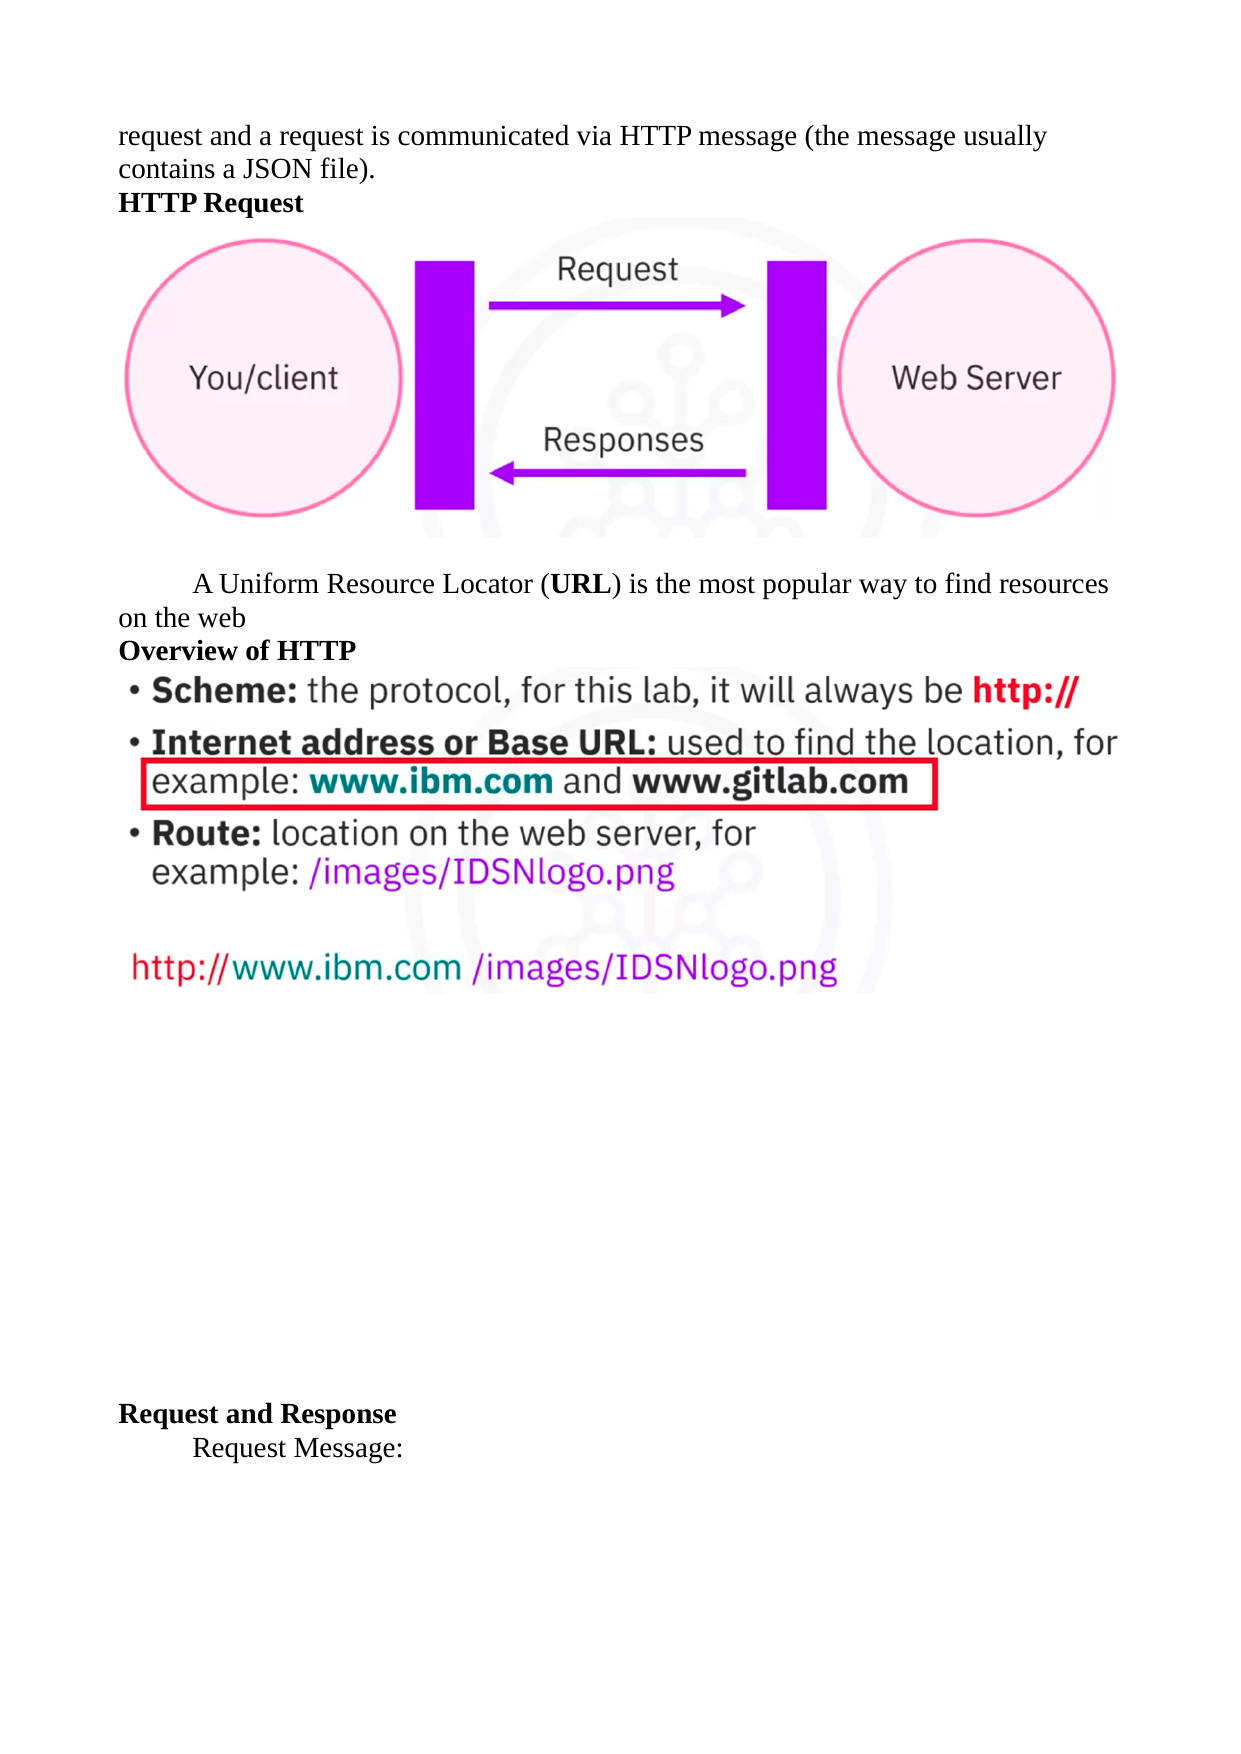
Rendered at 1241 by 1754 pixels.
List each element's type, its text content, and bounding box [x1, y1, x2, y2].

text HTTP Request [118, 185, 1122, 218]
text Request and Response [118, 1396, 1122, 1430]
text Overview of HTTP [118, 633, 1122, 667]
text request and a request is communicated via HTTP message (the message usually contains a JSON file). [118, 118, 1122, 185]
picture [118, 218, 1123, 538]
picture [118, 667, 1123, 994]
text Request Message: [118, 1430, 1122, 1463]
text A Uniform Resource Locator (URL) is the most popular way to find resources on the web [118, 566, 1122, 633]
